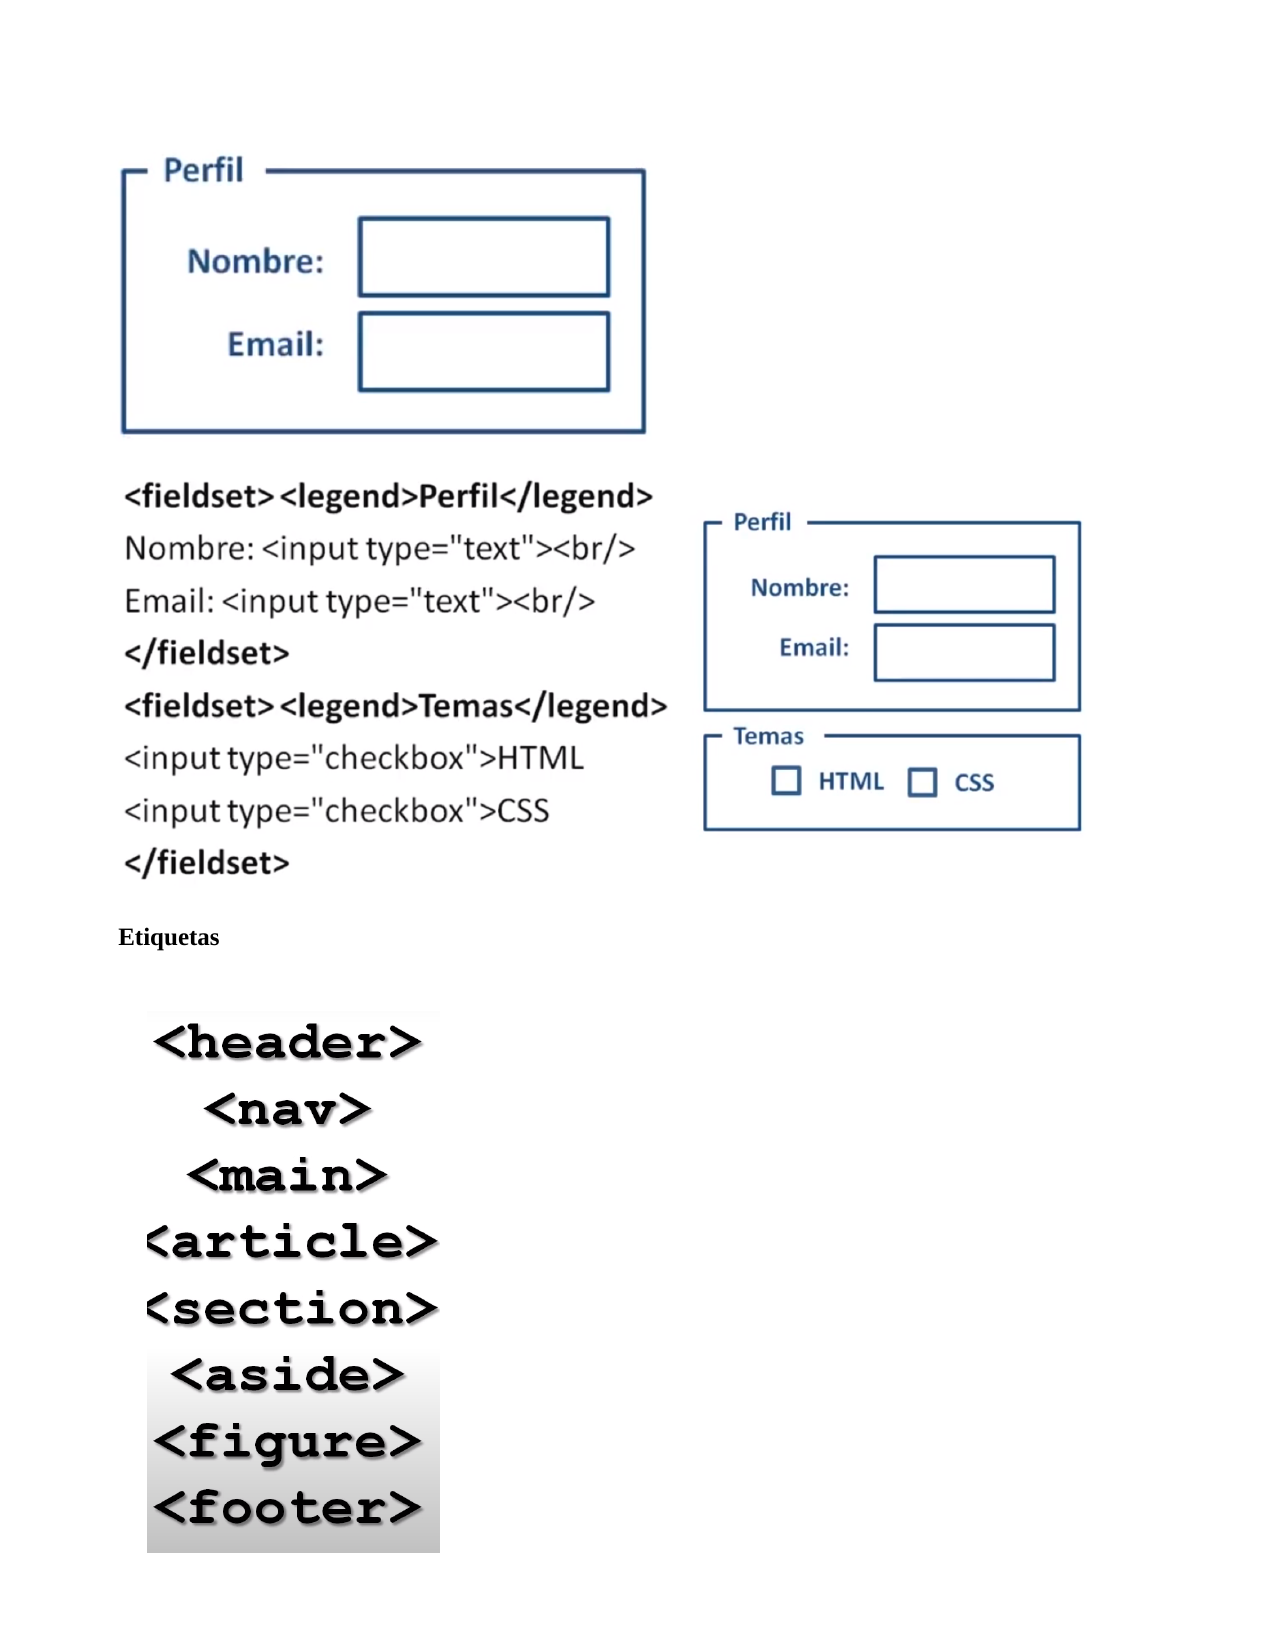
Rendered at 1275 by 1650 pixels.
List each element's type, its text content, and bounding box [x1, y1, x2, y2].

picture [116, 475, 1091, 894]
text Etiquetas [118, 922, 1157, 951]
picture [109, 142, 660, 453]
picture [147, 1011, 440, 1553]
